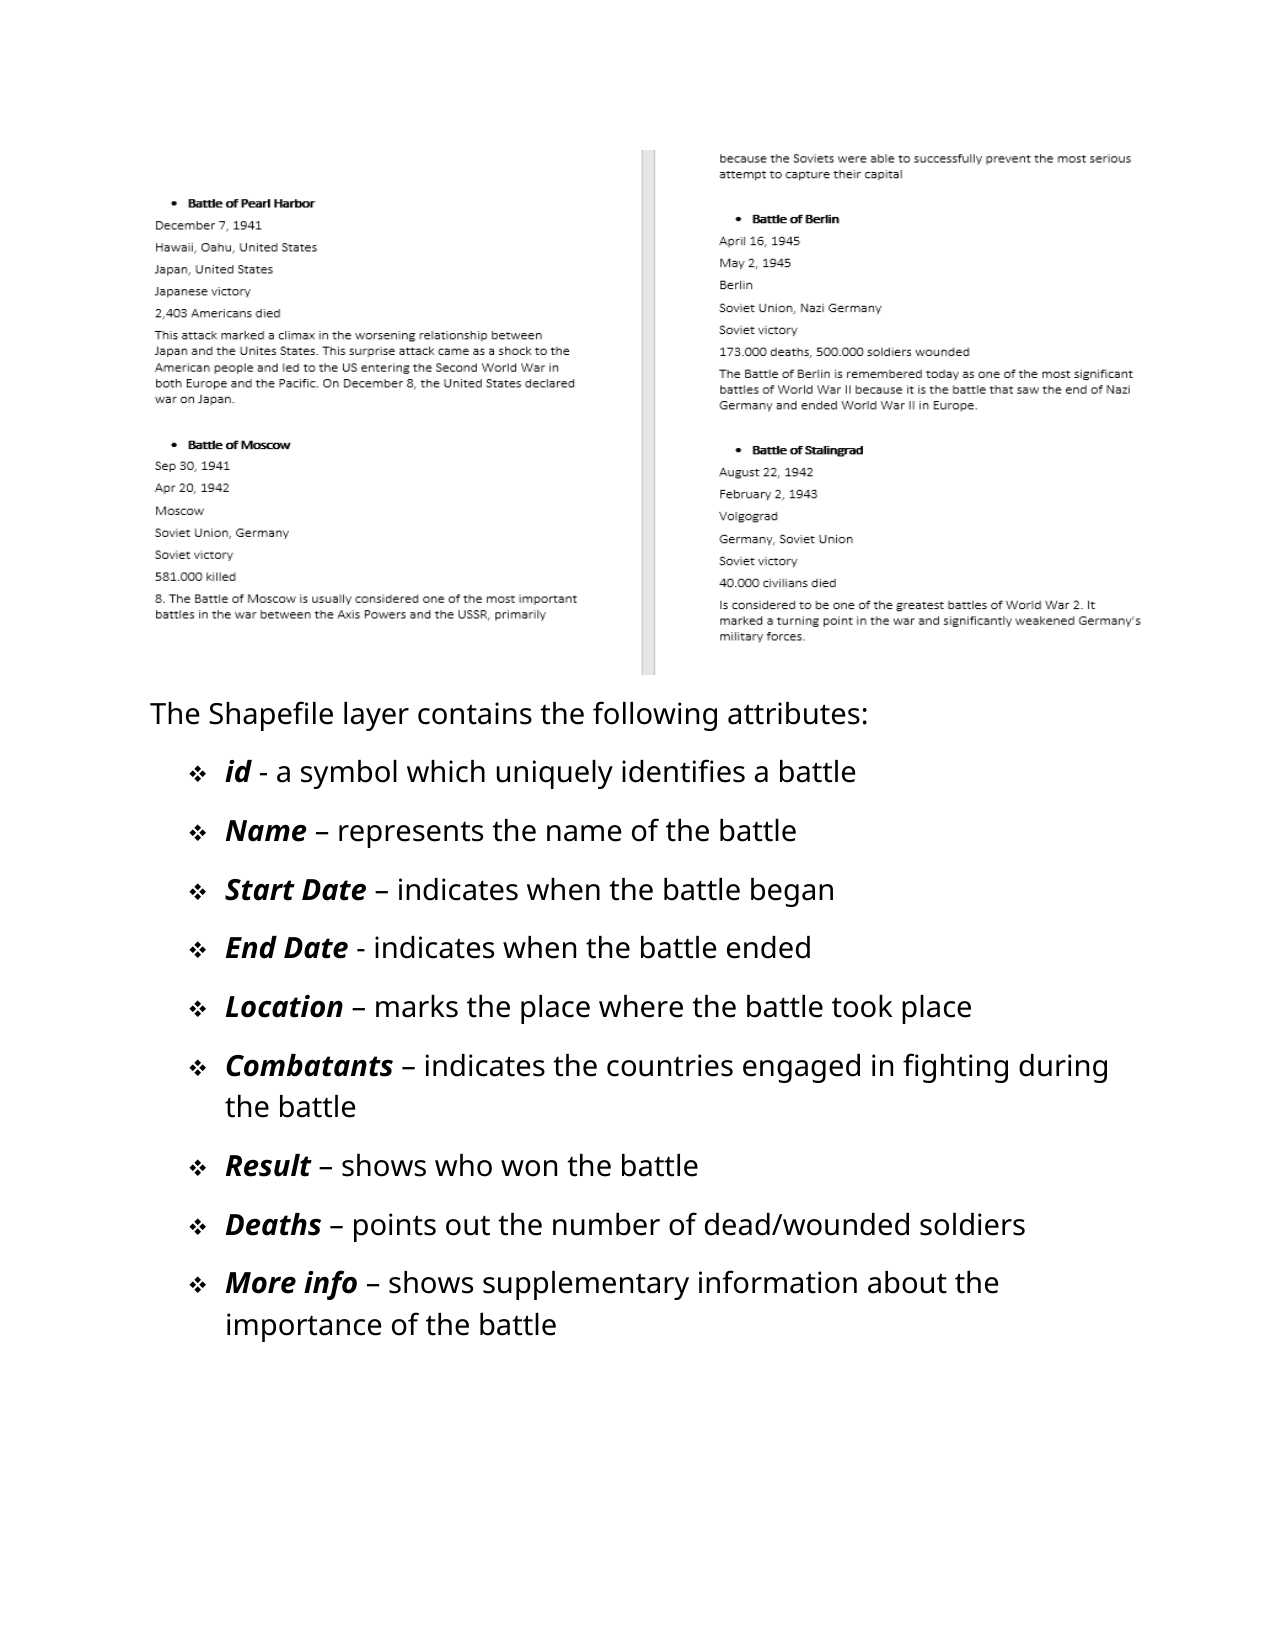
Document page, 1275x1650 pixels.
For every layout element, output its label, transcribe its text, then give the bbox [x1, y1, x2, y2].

list Deaths – points out the number of dead/wounded soldiers [187, 1204, 1125, 1244]
list More info – shows supplementary information about the importance of the battle [187, 1263, 1125, 1344]
list Name – represents the name of the battle [187, 810, 1125, 850]
list Location – marks the place where the battle took place [187, 986, 1125, 1026]
list Combatants – indicates the countries engaged in fighting during the battle [187, 1045, 1125, 1126]
list id - a symbol which uniquely identifies a battle [187, 752, 1125, 791]
list Result – shows who won the battle [187, 1145, 1125, 1185]
list Start Date – indicates when the battle began [187, 869, 1125, 908]
text The Shapefile layer contains the following attributes: [150, 693, 1125, 733]
list End Date - indicates when the battle ended [187, 927, 1125, 967]
